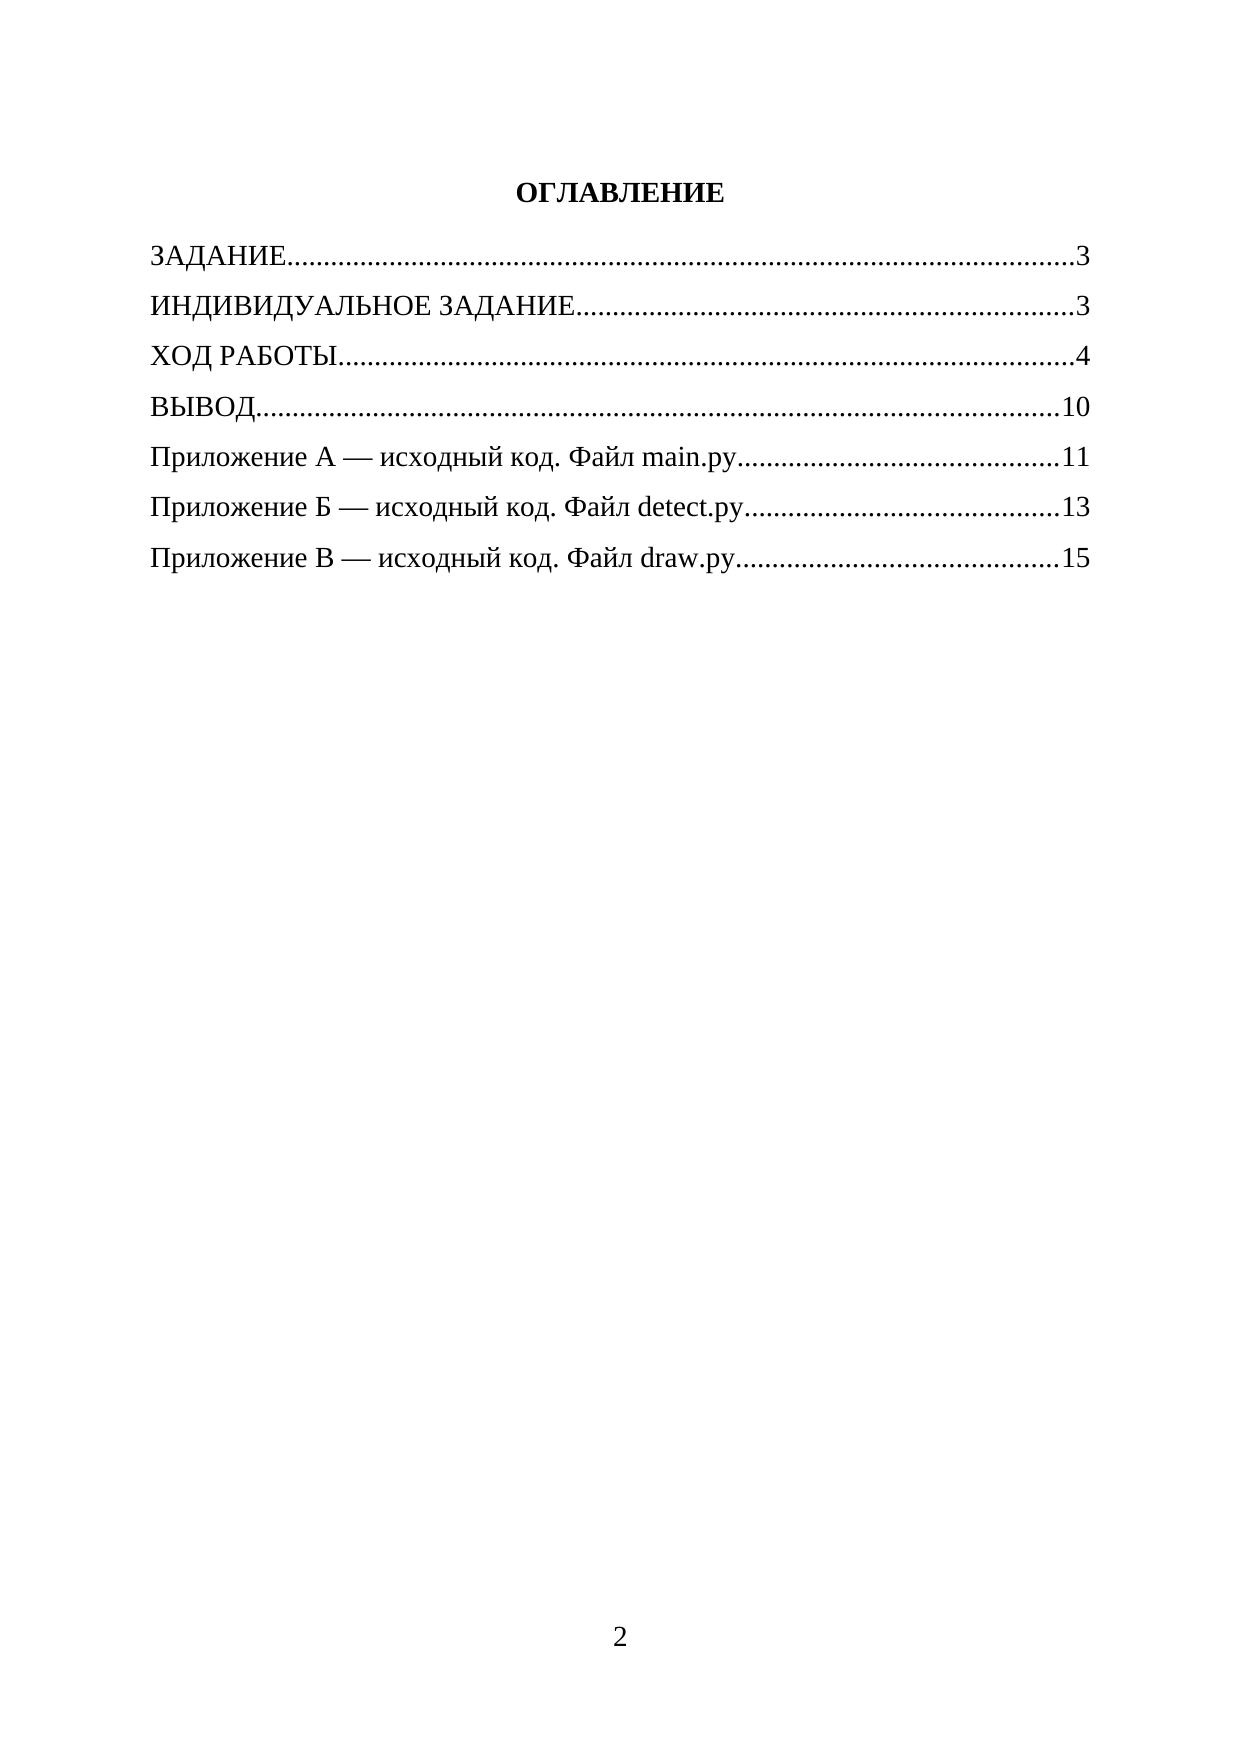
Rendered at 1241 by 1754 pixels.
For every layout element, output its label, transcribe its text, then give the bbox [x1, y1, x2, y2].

text ХОД РАБОТЫ 4 [150, 338, 1090, 372]
text ВЫВОД 10 [150, 389, 1090, 422]
text Приложение Б — исходный код. Файл detect.py 13 [150, 489, 1090, 523]
text ЗАДАНИЕ 3 [150, 238, 1090, 271]
text Приложение В — исходный код. Файл draw.py 15 [150, 540, 1090, 573]
text ИНДИВИДУАЛЬНОЕ ЗАДАНИЕ 3 [150, 288, 1090, 322]
subtitle ОГЛАВЛЕНИЕ [150, 175, 1090, 208]
text Приложение А — исходный код. Файл main.py 11 [150, 439, 1090, 473]
